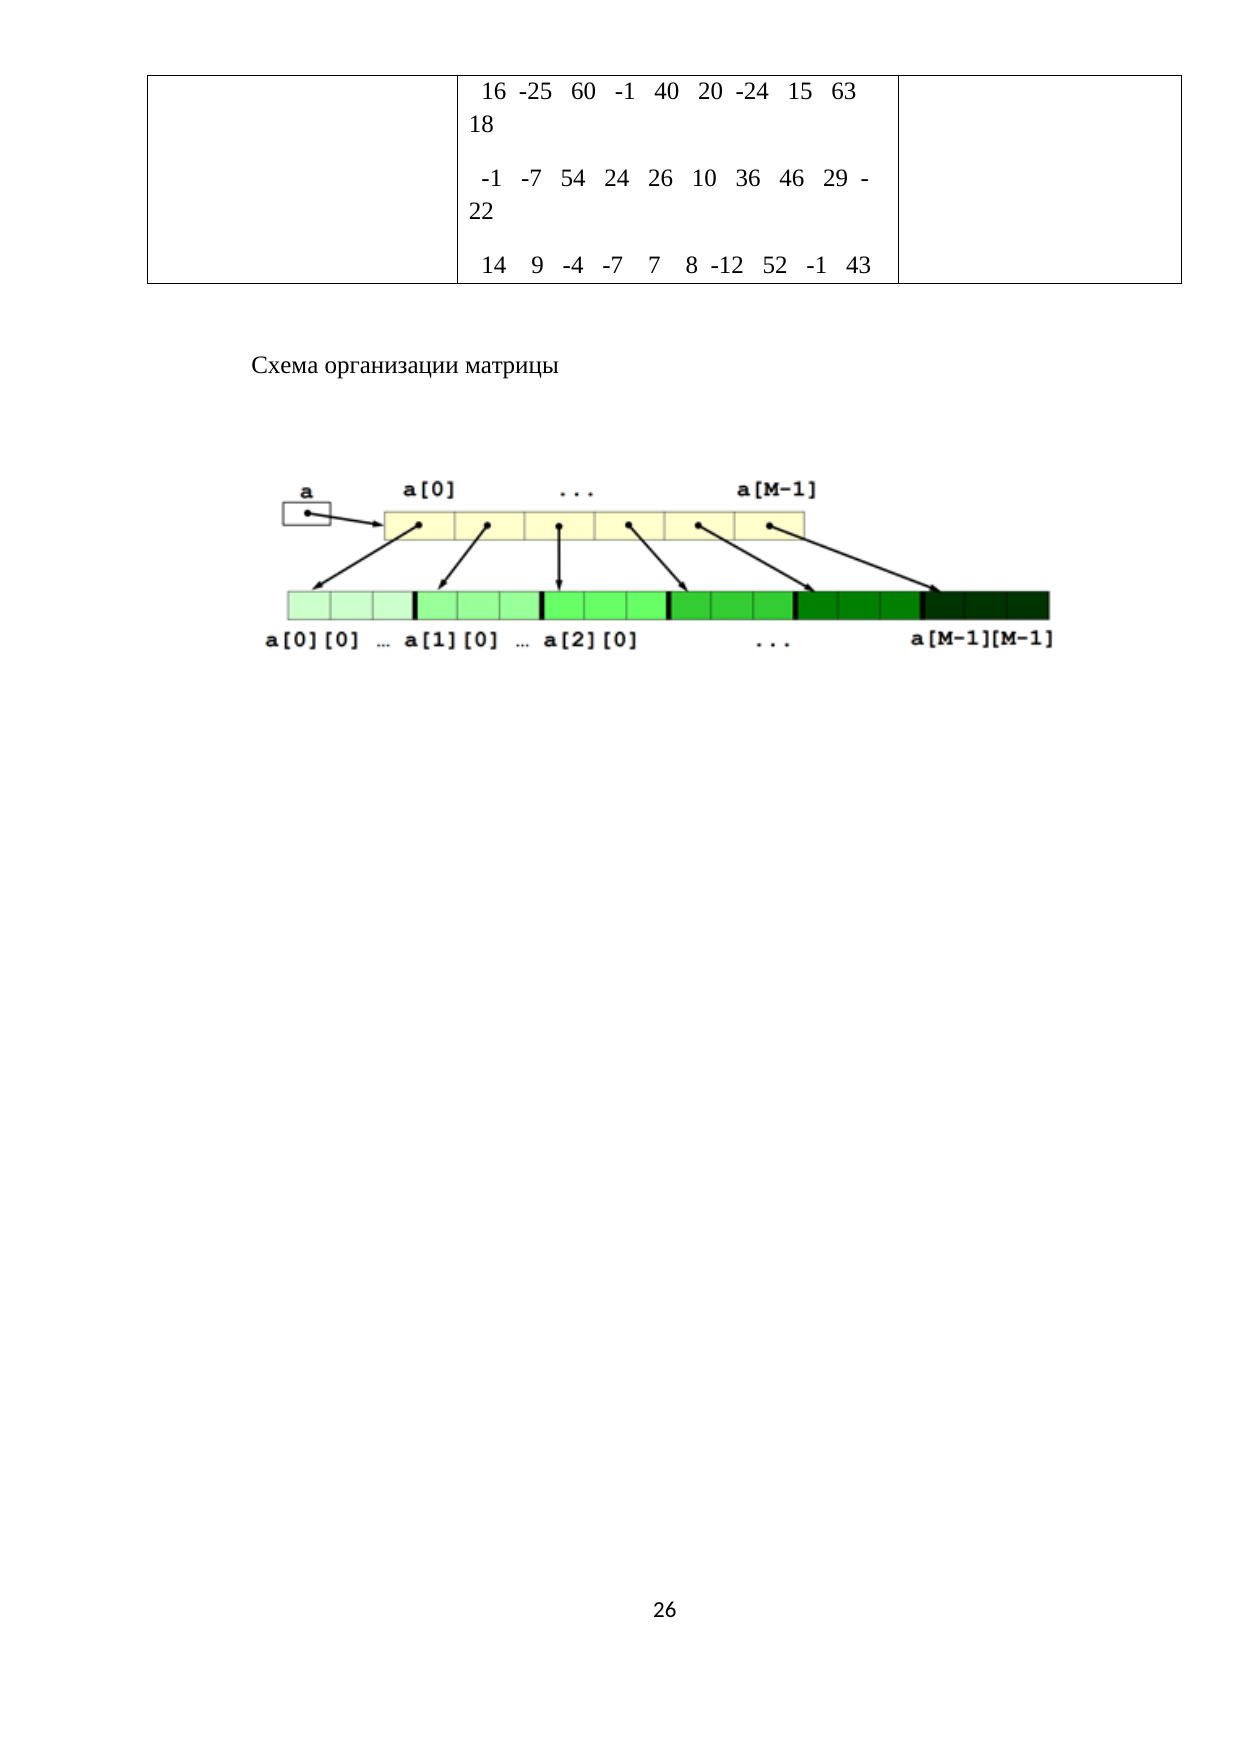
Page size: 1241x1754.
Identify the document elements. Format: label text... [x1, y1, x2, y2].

text Схема организации матрицы [177, 350, 1152, 379]
table_cell 16 -25 60 -1 40 20 -24 15 63 18 -1 -7 54 24 26 10 36 46 29 -22 14 9 -4 -7 7 8 -12 52 -1 43 [458, 76, 898, 283]
table_cell [148, 76, 457, 283]
table_cell [899, 76, 1181, 283]
